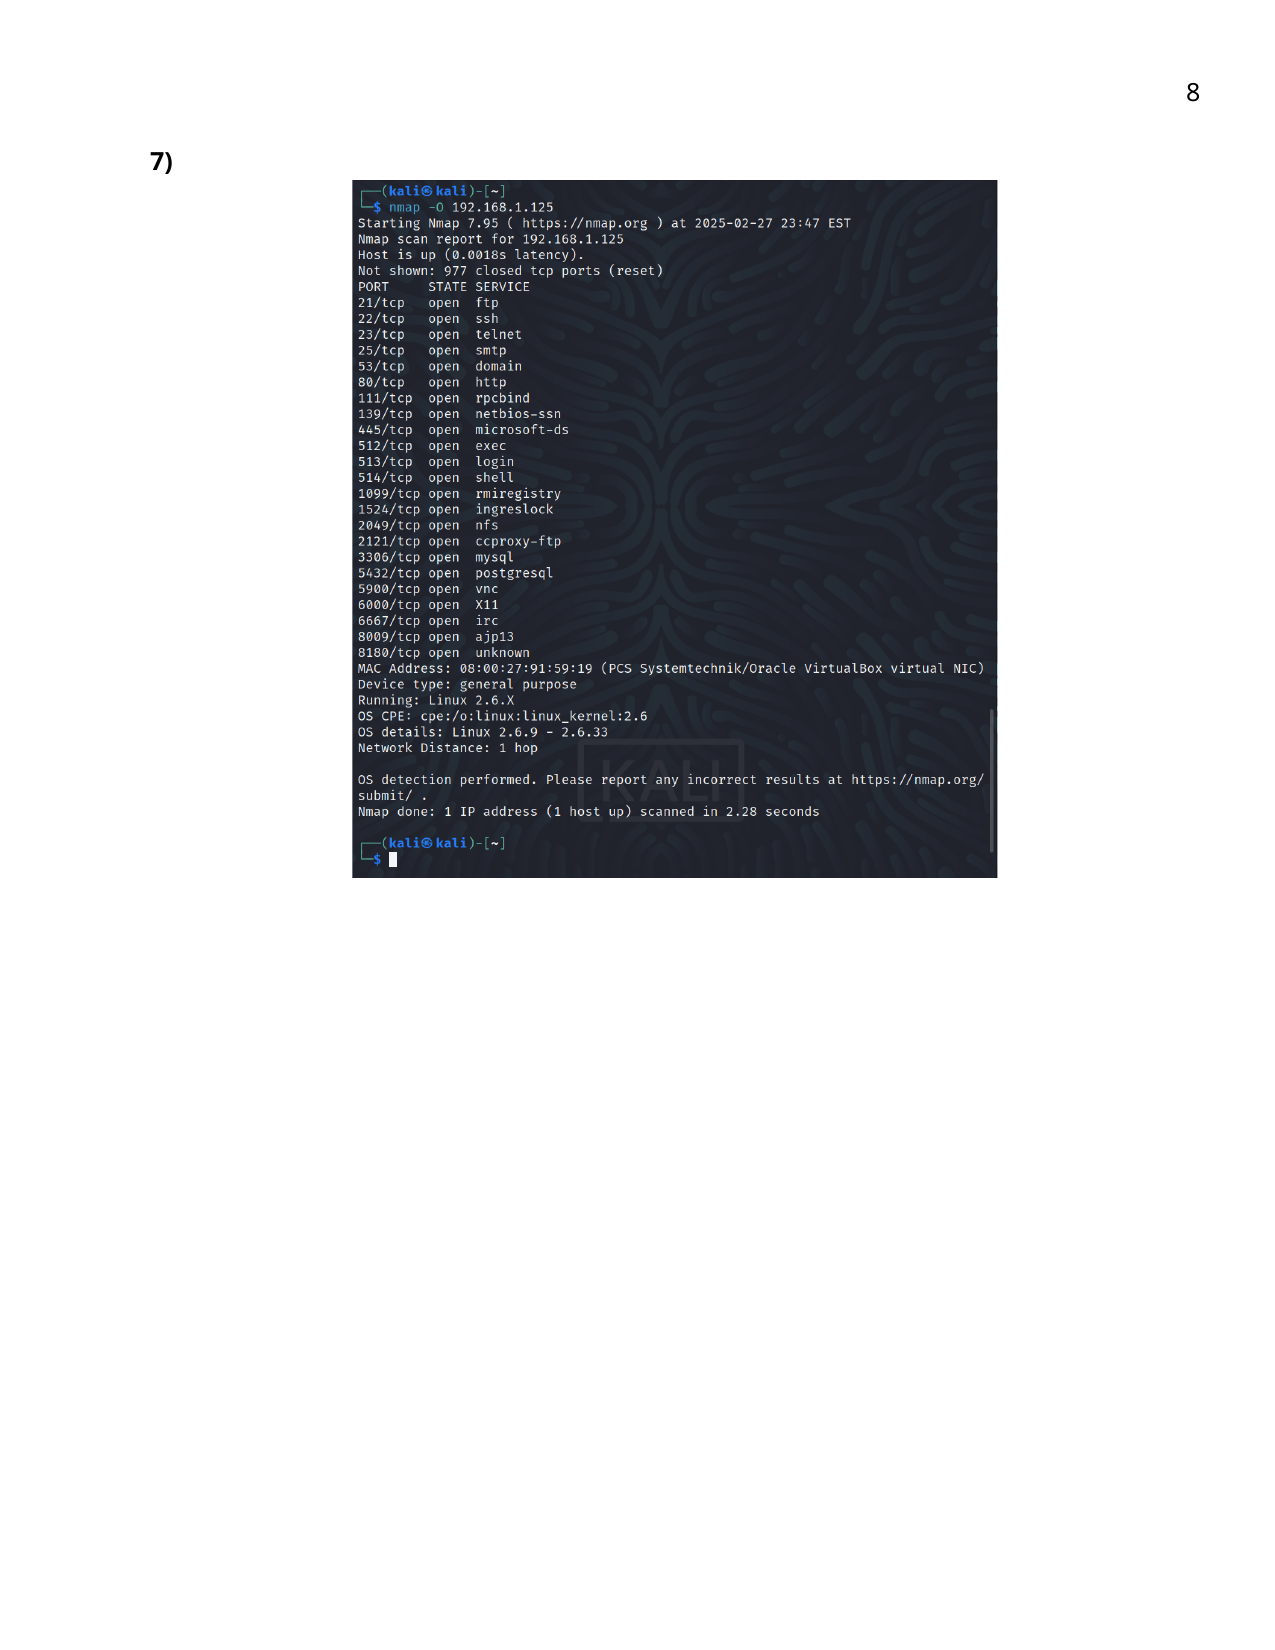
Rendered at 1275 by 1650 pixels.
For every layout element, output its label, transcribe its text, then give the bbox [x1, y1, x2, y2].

text 7) [150, 143, 1200, 177]
picture [352, 180, 998, 878]
